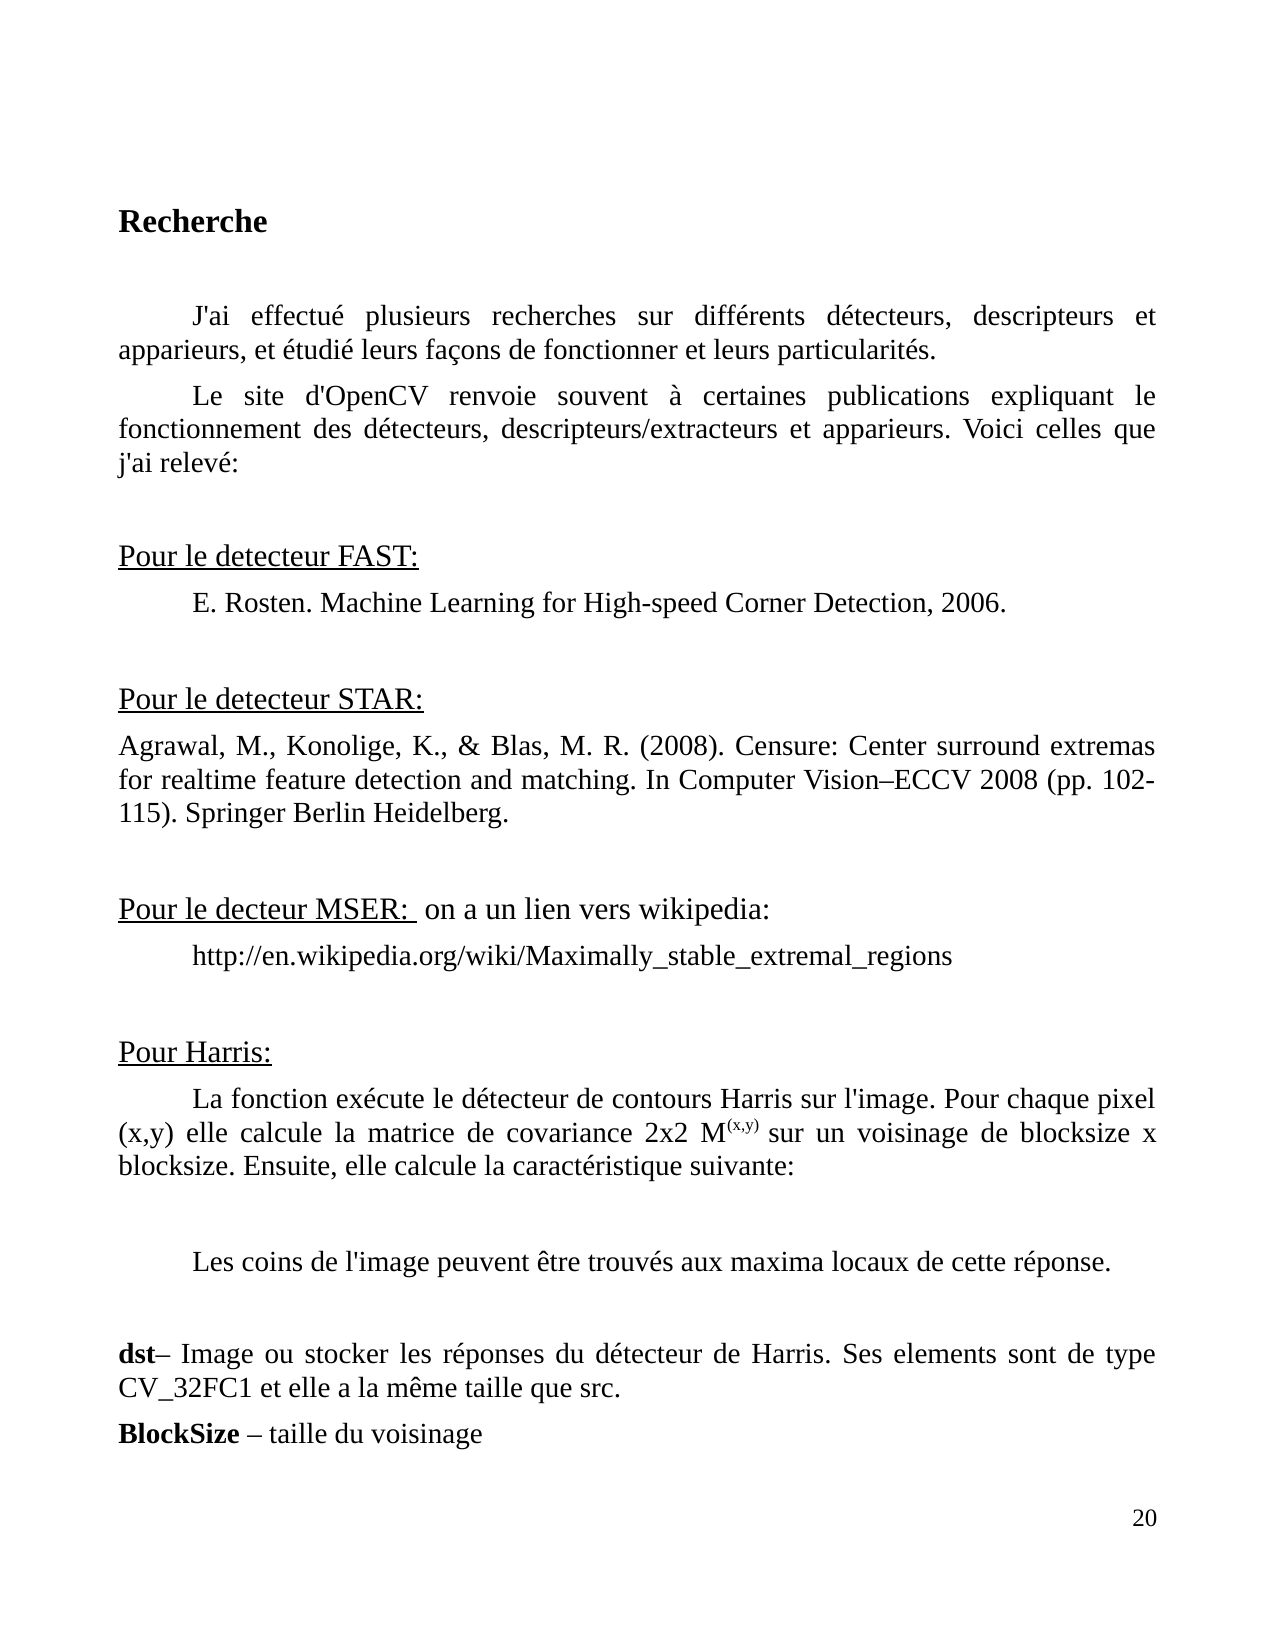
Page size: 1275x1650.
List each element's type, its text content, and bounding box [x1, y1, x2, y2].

text Pour le detecteur STAR: [118, 680, 1157, 716]
text E. Rosten. Machine Learning for High-speed Corner Detection, 2006. [118, 585, 1157, 619]
text J'ai effectué plusieurs recherches sur différents détecteurs, descripteurs et apparieurs, et étudié leurs façons de fonctionner et leurs particularités. [118, 298, 1157, 365]
text BlockSize – taille du voisinage [118, 1416, 1157, 1449]
text Pour le detecteur FAST: [118, 537, 1157, 573]
text La fonction exécute le détecteur de contours Harris sur l'image. Pour chaque pixel (x,y) elle calcule la matrice de covariance 2x2 M(x,y) sur un voisinage de blocksize x blocksize. Ensuite, elle calcule la caractéristique suivante: [118, 1081, 1157, 1182]
text Agrawal, M., Konolige, K., & Blas, M. R. (2008). Censure: Center surround extremas for realtime feature detection and matching. In Computer Vision–ECCV 2008 (pp. 102-115). Springer Berlin Heidelberg. [118, 728, 1157, 829]
text Le site d'OpenCV renvoie souvent à certaines publications expliquant le fonctionnement des détecteurs, descripteurs/extracteurs et apparieurs. Voici celles que j'ai relevé: [118, 378, 1157, 478]
text http://en.wikipedia.org/wiki/Maximally_stable_extremal_regions [118, 938, 1157, 972]
text Les coins de l'image peuvent être trouvés aux maxima locaux de cette réponse. [118, 1244, 1157, 1278]
subtitle Recherche [118, 201, 1157, 240]
text dst– Image ou stocker les réponses du détecteur de Harris. Ses elements sont de type CV_32FC1 et elle a la même taille que src. [118, 1336, 1157, 1403]
text Pour Harris: [118, 1033, 1157, 1069]
text Pour le decteur MSER: on a un lien vers wikipedia: [118, 890, 1157, 926]
